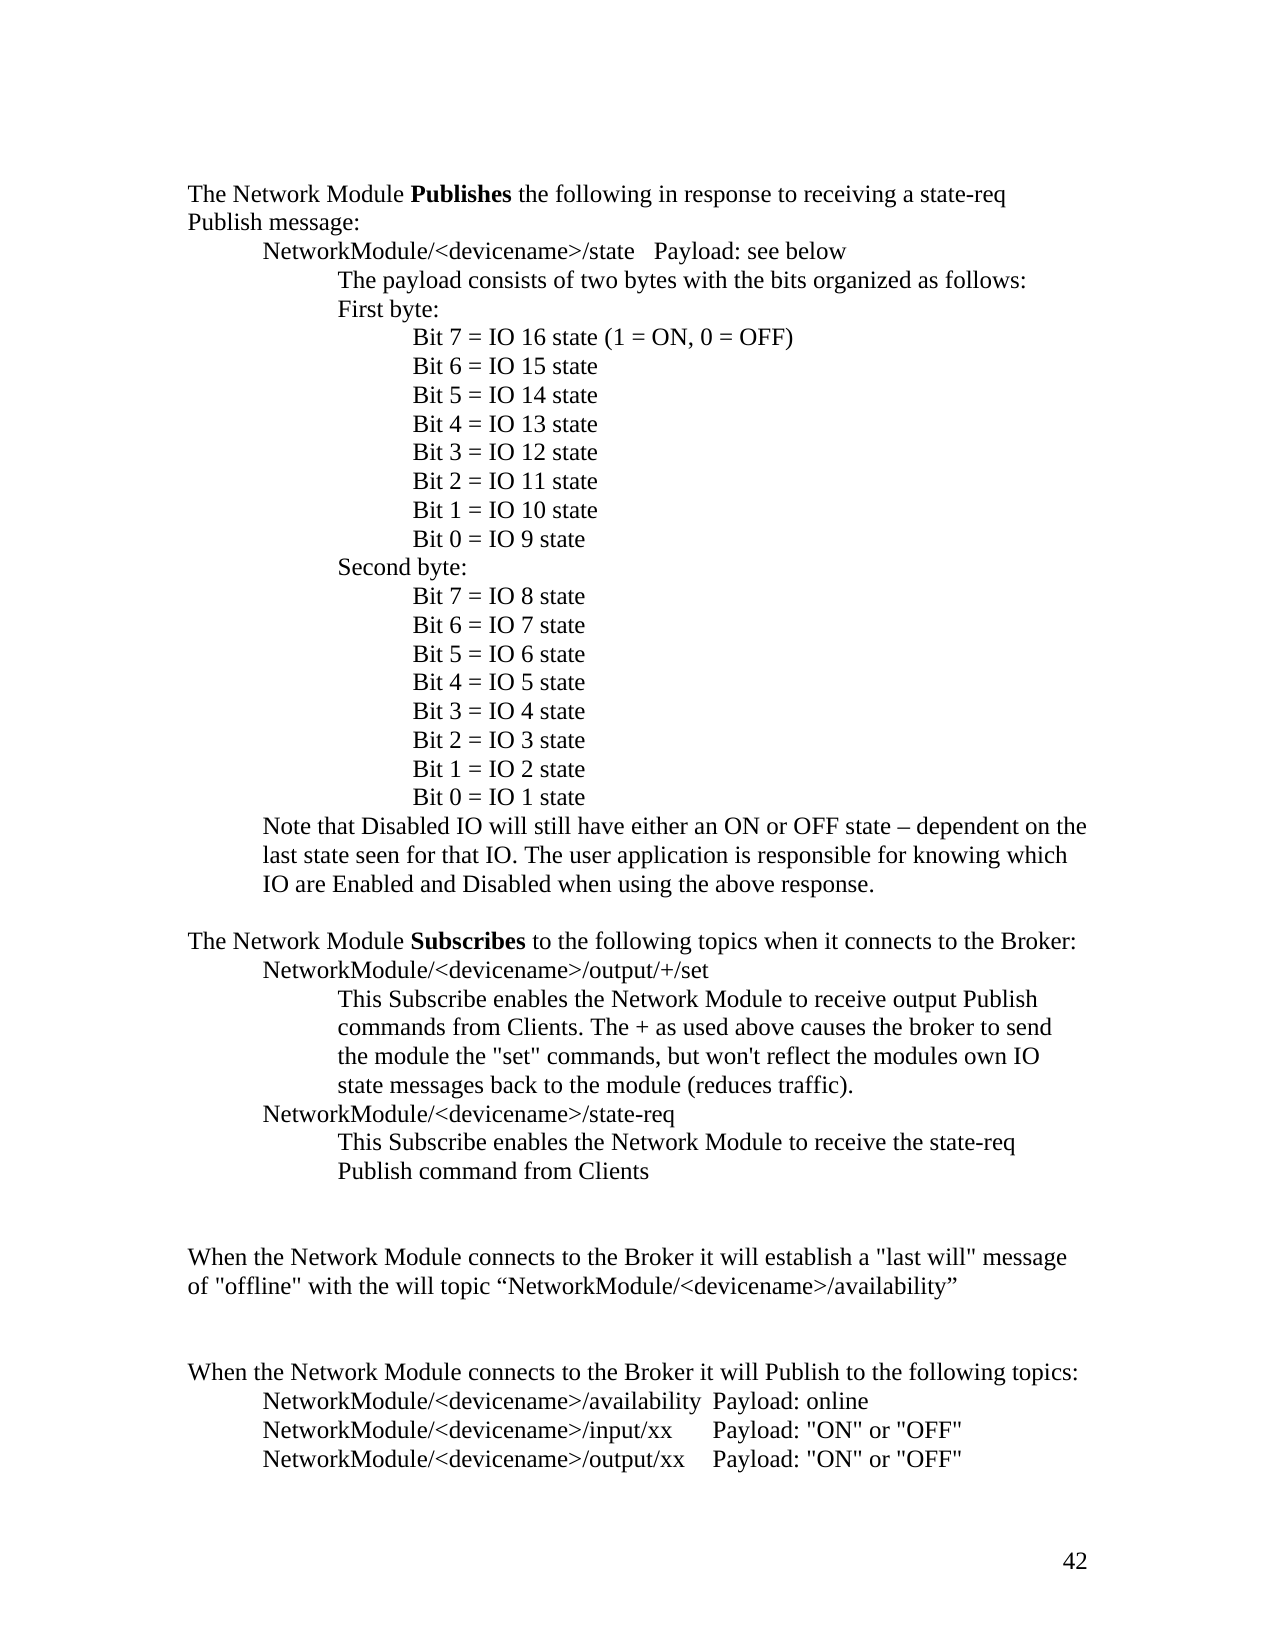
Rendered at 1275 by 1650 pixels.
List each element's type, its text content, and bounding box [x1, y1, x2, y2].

text Bit 3 = IO 4 state [412, 696, 1087, 725]
text Bit 4 = IO 13 state [412, 409, 1087, 437]
text NetworkModule/<devicename>/output/+/set [262, 955, 1087, 984]
text The payload consists of two bytes with the bits organized as follows: [337, 265, 1087, 294]
text Bit 0 = IO 9 state [412, 524, 1087, 552]
text The Network Module Subscribes to the following topics when it connects to the Broker: [187, 926, 1087, 955]
text Note that Disabled IO will still have either an ON or OFF state – dependent on the last state seen for that IO. The user application is responsible for knowing which IO are Enabled and Disabled when using the above response. [262, 811, 1087, 897]
text NetworkModule/<devicename>/availability Payload: online [262, 1386, 1087, 1415]
text Bit 5 = IO 14 state [412, 380, 1087, 409]
text This Subscribe enables the Network Module to receive output Publish commands from Clients. The + as used above causes the broker to send the module the "set" commands, but won't reflect the modules own IO state messages back to the module (reduces traffic). [337, 984, 1087, 1099]
text Bit 5 = IO 6 state [412, 639, 1087, 667]
text Second byte: [337, 552, 1087, 581]
text Bit 4 = IO 5 state [412, 667, 1087, 696]
text Bit 7 = IO 8 state [412, 581, 1087, 610]
text Bit 6 = IO 15 state [412, 351, 1087, 380]
text When the Network Module connects to the Broker it will establish a "last will" message of "offline" with the will topic “NetworkModule/<devicename>/availability” [187, 1242, 1087, 1300]
text Bit 2 = IO 3 state [412, 725, 1087, 754]
text Bit 1 = IO 10 state [412, 495, 1087, 524]
text First byte: [337, 294, 1087, 322]
text NetworkModule/<devicename>/input/xx Payload: "ON" or "OFF" [262, 1415, 1087, 1444]
text Publish message: [187, 207, 1087, 236]
text NetworkModule/<devicename>/output/xx Payload: "ON" or "OFF" [262, 1444, 1087, 1472]
text Bit 7 = IO 16 state (1 = ON, 0 = OFF) [412, 322, 1087, 351]
text Bit 1 = IO 2 state [412, 754, 1087, 782]
text The Network Module Publishes the following in response to receiving a state-req [187, 179, 1087, 207]
text Bit 2 = IO 11 state [412, 466, 1087, 495]
text This Subscribe enables the Network Module to receive the state-req Publish command from Clients [337, 1127, 1087, 1185]
text Bit 3 = IO 12 state [412, 437, 1087, 466]
text NetworkModule/<devicename>/state-req [262, 1099, 1087, 1127]
text When the Network Module connects to the Broker it will Publish to the following topics: [187, 1357, 1087, 1386]
text Bit 0 = IO 1 state [412, 782, 1087, 811]
text NetworkModule/<devicename>/state Payload: see below [262, 236, 1087, 265]
text Bit 6 = IO 7 state [412, 610, 1087, 639]
